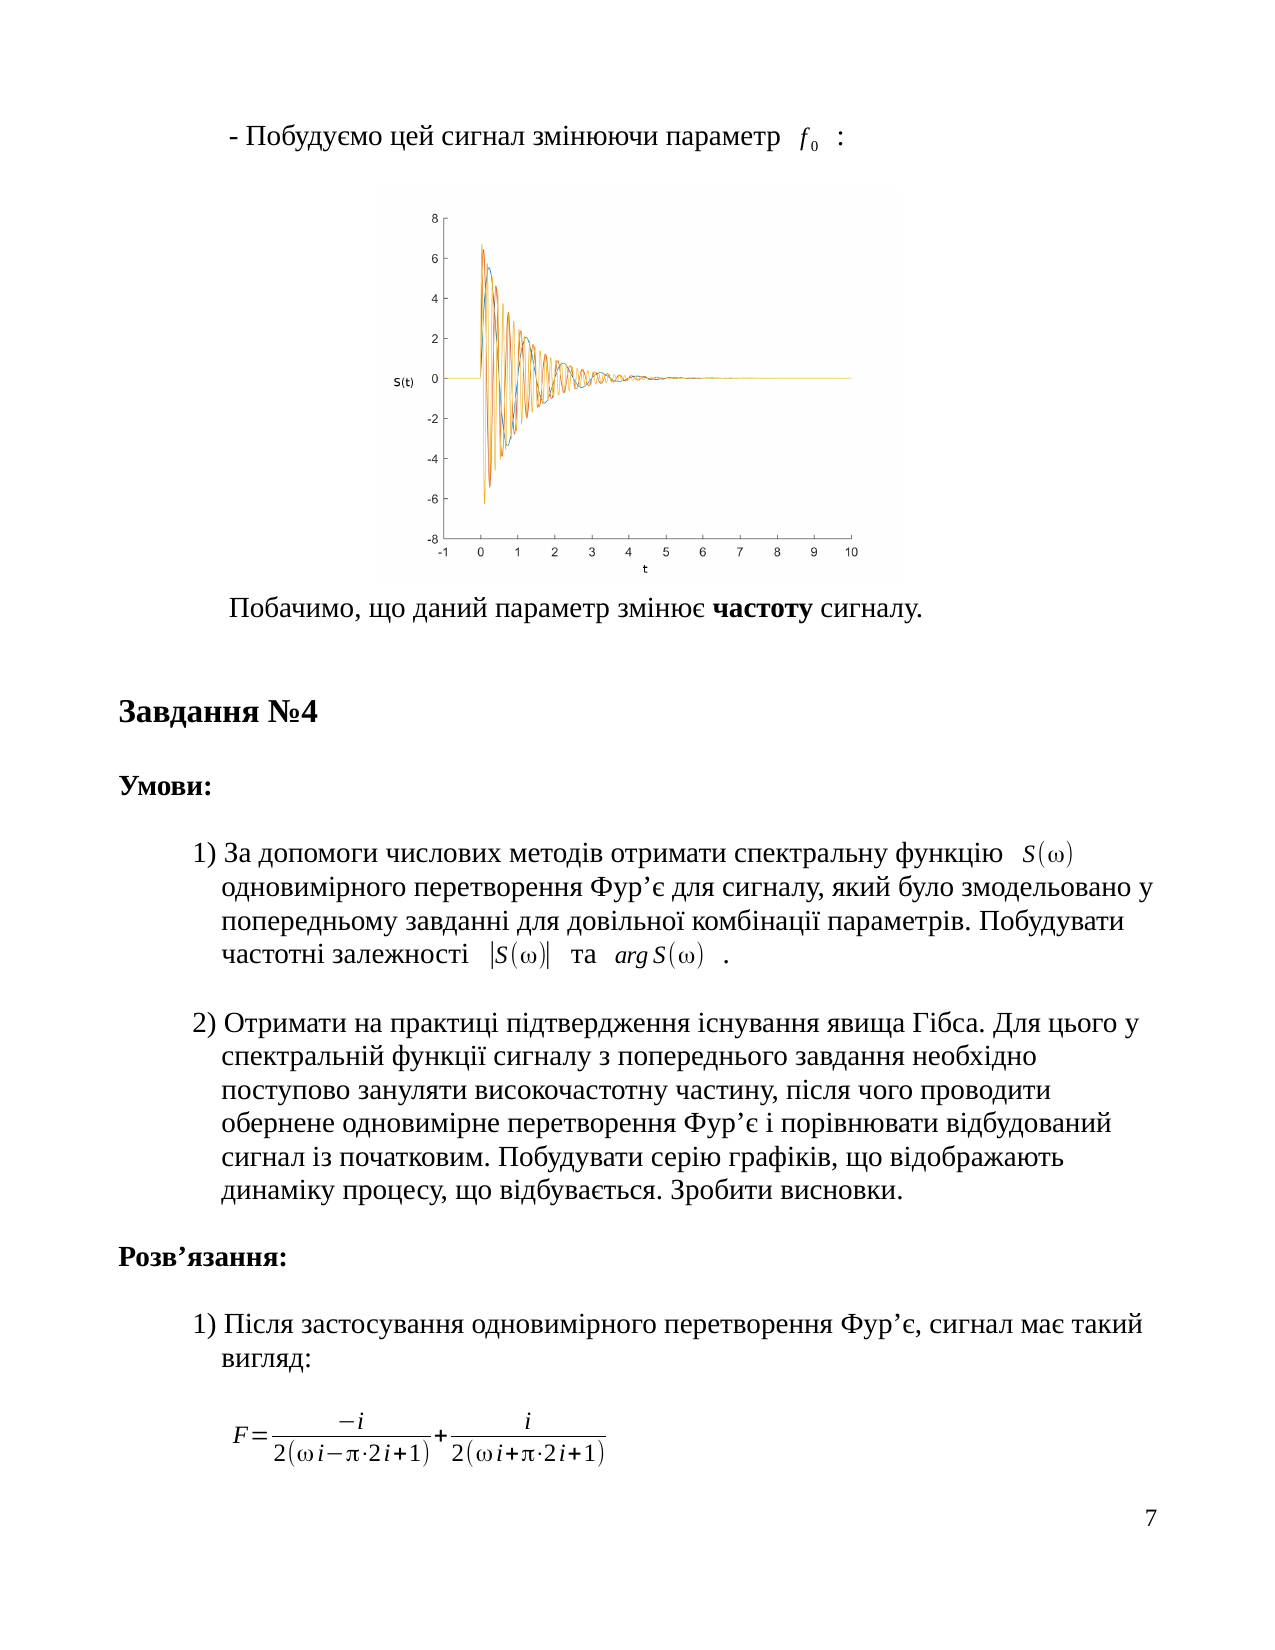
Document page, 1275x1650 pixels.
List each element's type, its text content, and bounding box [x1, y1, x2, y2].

picture [375, 188, 901, 582]
text Розв’язання: [118, 1239, 1157, 1273]
text попередньому завданні для довільної комбінації параметрів. Побудувати [118, 903, 1157, 937]
text Завдання №4 [118, 691, 1157, 729]
text Побачимо, що даний параметр змінює частоту сигналу. [118, 591, 1157, 624]
text одновимірного перетворення Фур’є для сигналу, який було змодельовано у [118, 869, 1157, 903]
text 1) За допомоги числових методів отримати спектральну функцію [118, 835, 1157, 869]
text частотні залежностіта. [118, 937, 1157, 971]
text - Побудуємо цей сигнал змінюючи параметр: [118, 118, 1157, 154]
text Умови: [118, 768, 1157, 801]
text 2) Отримати на практиці підтвердження існування явища Гібса. Для цього у спектральній функції сигналу з попереднього завдання необхідно поступово зануляти високочастотну частину, після чого проводити обернене одновимірне перетворення Фур’є і порівнювати відбудований сигнал із початковим. Побудувати серію графіків, що відображають динаміку процесу, що відбувається. Зробити висновки. [118, 1005, 1157, 1206]
text 1) Після застосування одновимірного перетворення Фур’є, сигнал має такий вигляд: [118, 1307, 1157, 1374]
